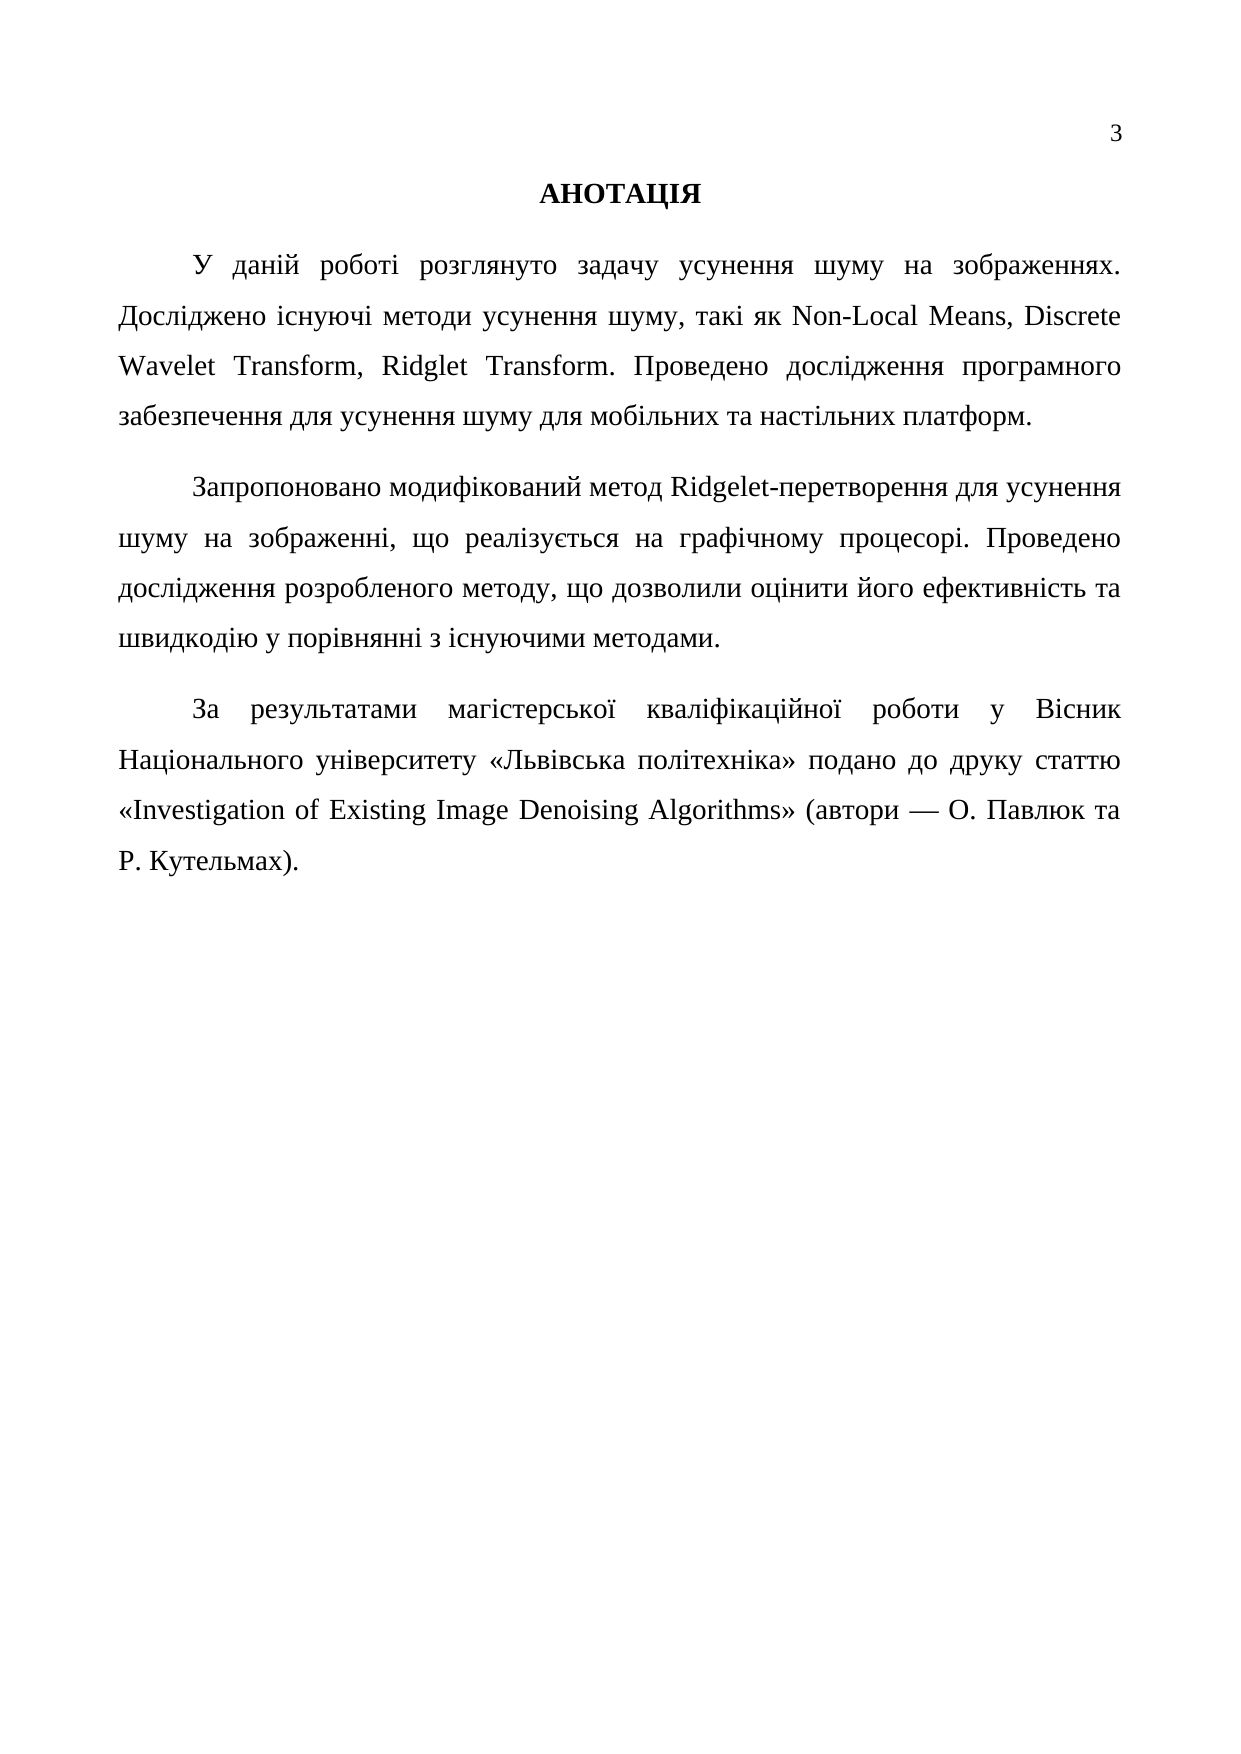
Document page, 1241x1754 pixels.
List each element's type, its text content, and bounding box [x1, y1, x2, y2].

text За результатами магістерської кваліфікаційної роботи у Вісник Національного університету «Львівська політехніка» подано до друку статтю «Investigation of Existing Image Denoising Algorithms» (автори — О. Павлюк та Р. Кутельмах). [118, 692, 1122, 876]
text Запропоновано модифікований метод Ridgelet-перетворення для усунення шуму на зображенні, що реалізується на графічному процесорі. Проведено дослідження розробленого методу, що дозволили оцінити його ефективність та швидкодію у порівнянні з існуючими методами. [118, 469, 1122, 654]
text АНОТАЦІЯ [118, 176, 1122, 210]
text У даній роботі розглянуто задачу усунення шуму на зображеннях. Досліджено існуючі методи усунення шуму, такі як Non-Local Means, Discrete Wavelet Transform, Ridglet Transform. Проведено дослідження програмного забезпечення для усунення шуму для мобільних та настільних платформ. [118, 247, 1122, 432]
